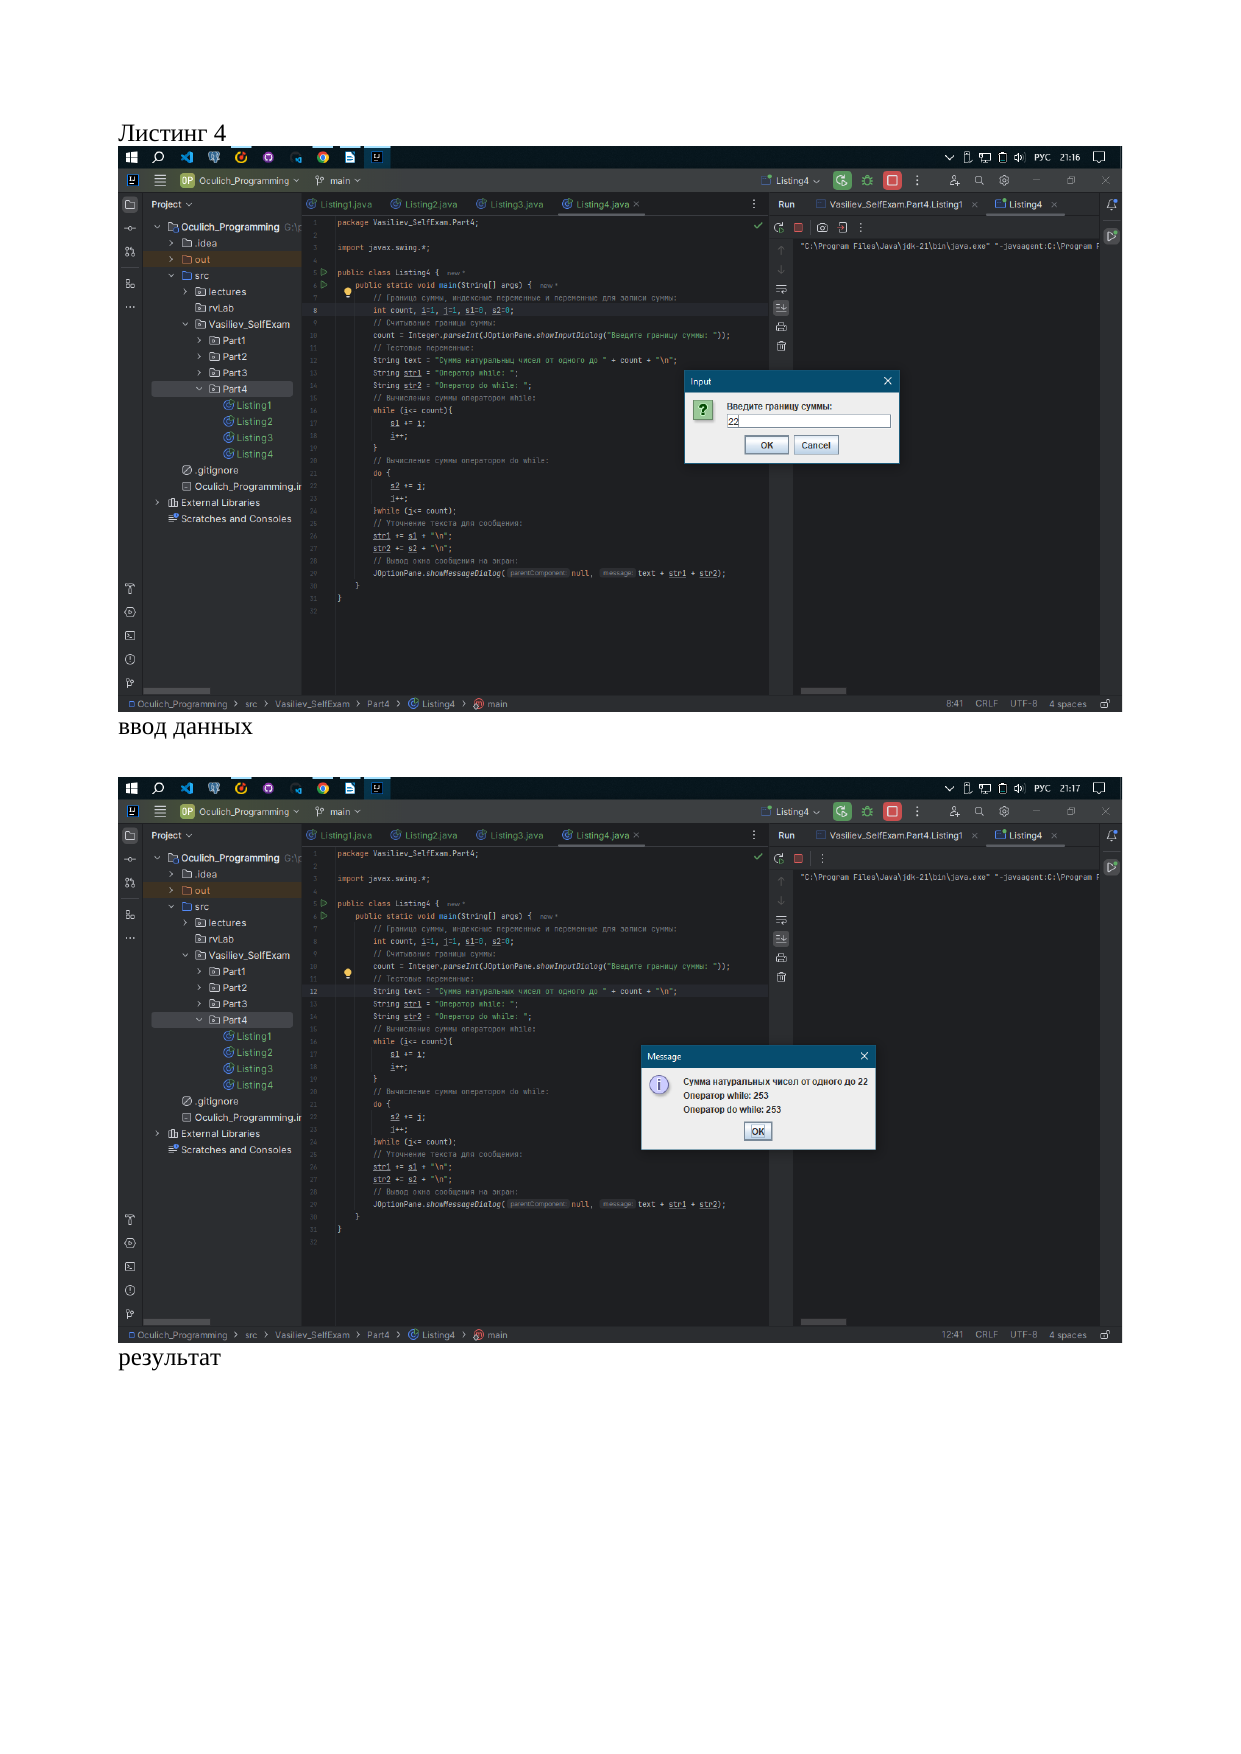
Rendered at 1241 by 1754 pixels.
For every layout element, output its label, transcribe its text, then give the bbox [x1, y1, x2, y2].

text ввод данных [118, 712, 1122, 740]
text Листинг 4 [118, 118, 1122, 146]
text [118, 769, 1122, 777]
text результат [118, 1343, 1122, 1371]
picture [118, 146, 1123, 712]
picture [118, 777, 1123, 1343]
